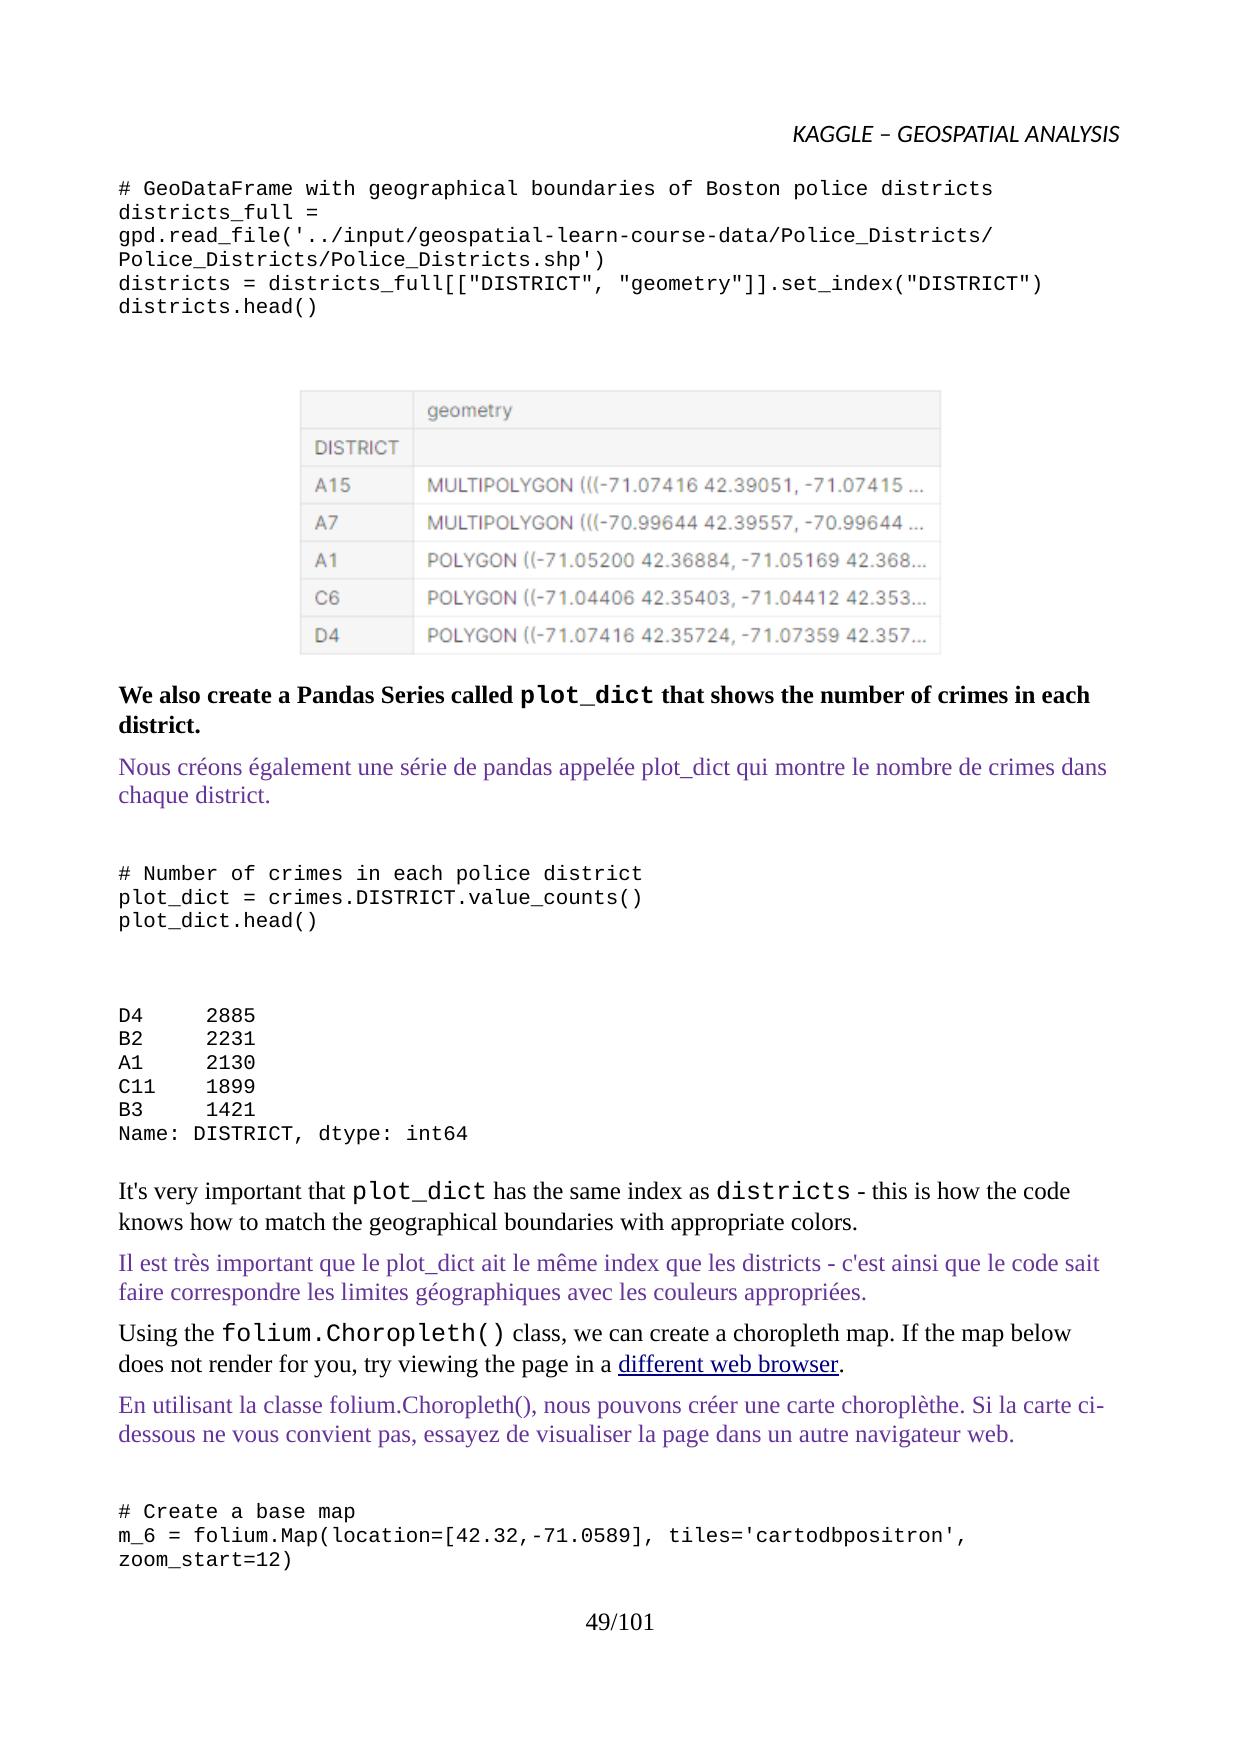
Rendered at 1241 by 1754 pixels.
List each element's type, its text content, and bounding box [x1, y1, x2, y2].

text # Create a base map [118, 1502, 1122, 1525]
text districts = districts_full[["DISTRICT", "geometry"]].set_index("DISTRICT") [118, 273, 1122, 296]
text Nous créons également une série de pandas appelée plot_dict qui montre le nombre de crimes dans chaque district. [118, 752, 1122, 809]
text En utilisant la classe folium.Choropleth(), nous pouvons créer une carte choroplèthe. Si la carte ci-dessous ne vous convient pas, essayez de visualiser la page dans un autre navigateur web. [118, 1390, 1122, 1448]
text D4 2885 [118, 1005, 1122, 1028]
text C11 1899 [118, 1076, 1122, 1099]
text districts.head() [118, 296, 1122, 320]
text It's very important that plot_dict has the same index as districts - this is how the code knows how to match the geographical boundaries with appropriate colors. [118, 1176, 1122, 1236]
text Name: DISTRICT, dtype: int64 [118, 1123, 1122, 1147]
text plot_dict = crimes.DISTRICT.value_counts() [118, 887, 1122, 910]
text districts_full = gpd.read_file('../input/geospatial-learn-course-data/Police_Districts/Police_Districts/Police_Districts.shp') [118, 202, 1122, 273]
text Il est très important que le plot_dict ait le même index que les districts - c'est ainsi que le code sait faire correspondre les limites géographiques avec les couleurs appropriées. [118, 1248, 1122, 1306]
text m_6 = folium.Map(location=[42.32,-71.0589], tiles='cartodbpositron', zoom_start=12) [118, 1525, 1122, 1572]
text plot_dict.head() [118, 910, 1122, 934]
text We also create a Pandas Series called plot_dict that shows the number of crimes in each district. [118, 378, 1122, 739]
text # GeoDataFrame with geographical boundaries of Boston police districts [118, 178, 1122, 202]
text B2 2231 [118, 1028, 1122, 1052]
text # Number of crimes in each police district [118, 863, 1122, 887]
text A1 2130 [118, 1052, 1122, 1076]
picture [283, 378, 957, 680]
text Using the folium.Choropleth() class, we can create a choropleth map. If the map below does not render for you, try viewing the page in a different web browser. [118, 1318, 1122, 1378]
text B3 1421 [118, 1099, 1122, 1123]
